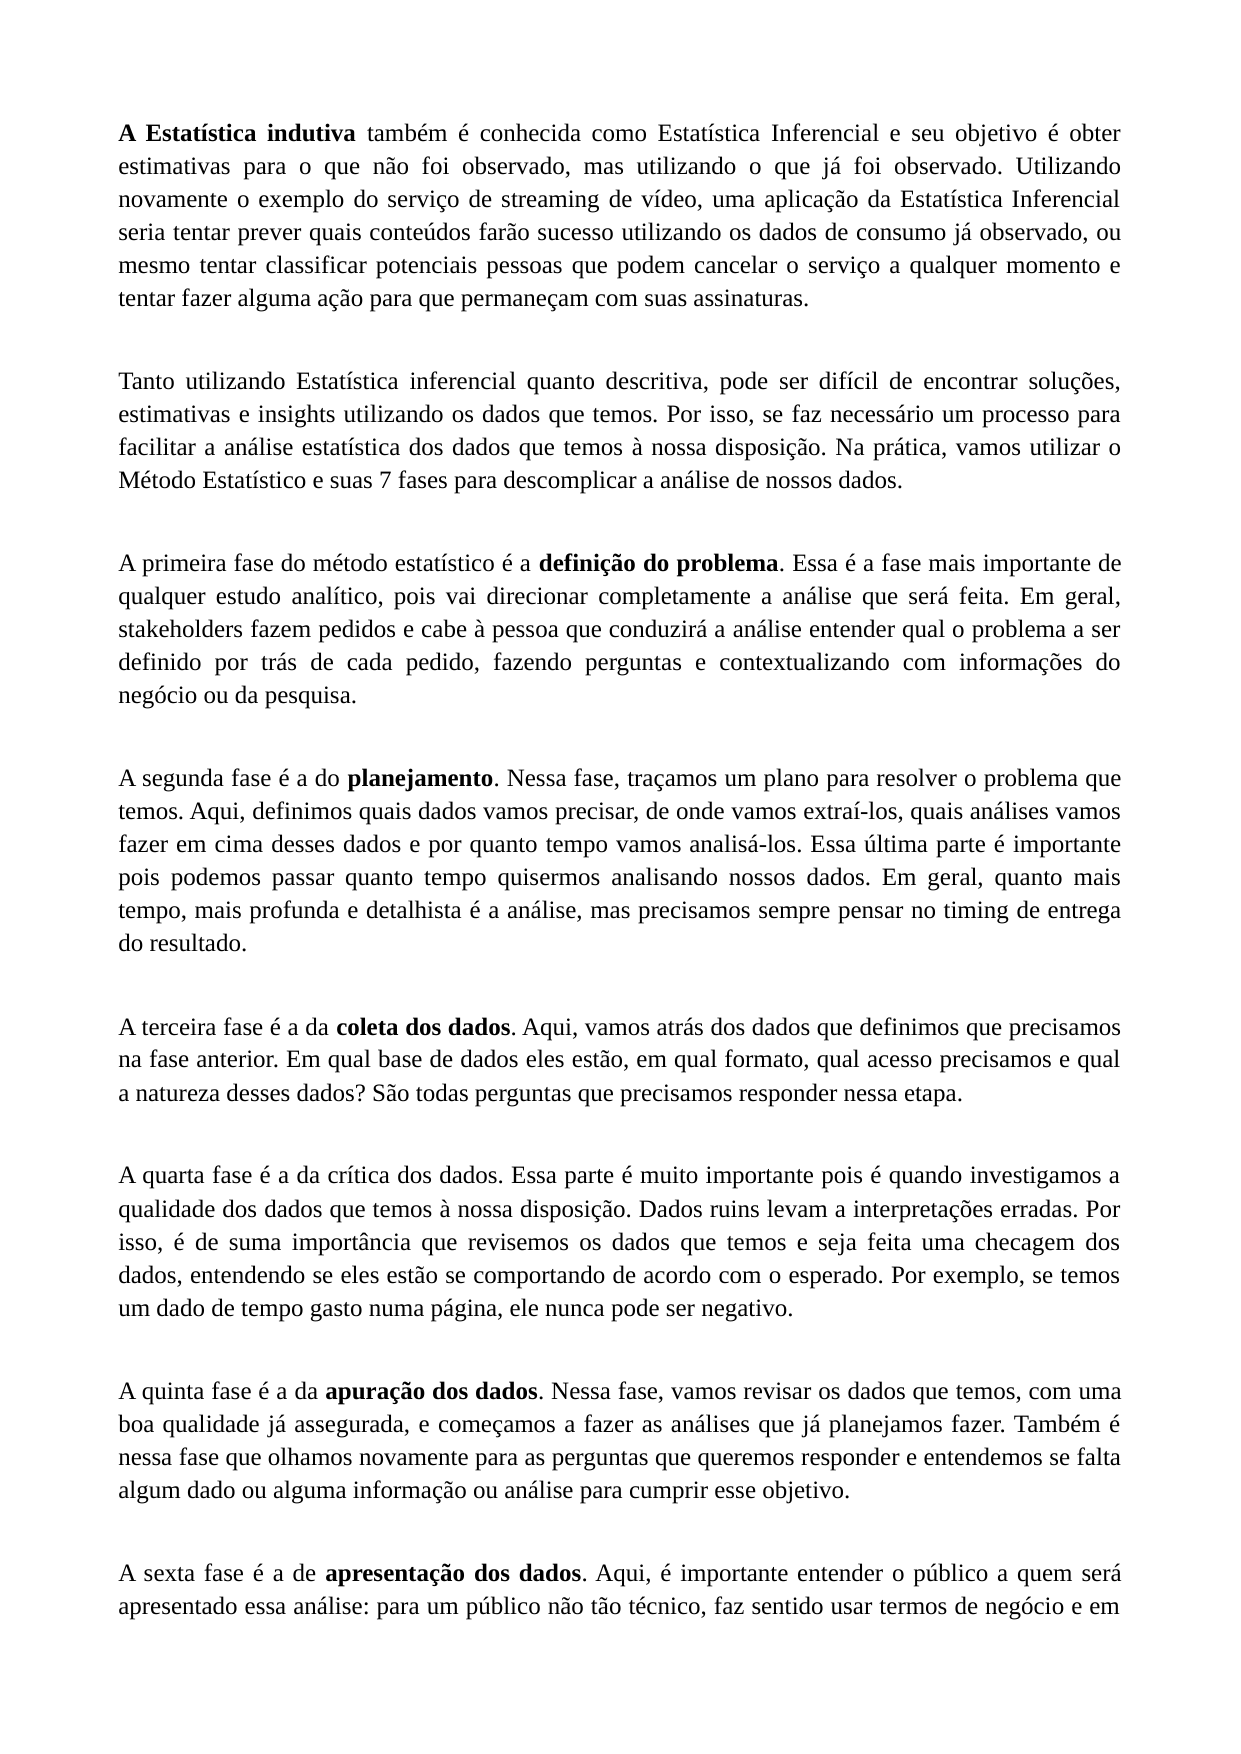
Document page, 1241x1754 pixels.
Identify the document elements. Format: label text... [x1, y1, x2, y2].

text A sexta fase é a de apresentação dos dados. Aqui, é importante entender o público a quem será apresentado essa análise: para um público não tão técnico, faz sentido usar termos de negócio e em [118, 1558, 1122, 1619]
text A terceira fase é a da coleta dos dados. Aqui, vamos atrás dos dados que definimos que precisamos na fase anterior. Em qual base de dados eles estão, em qual formato, qual acesso precisamos e qual a natureza desses dados? São todas perguntas que precisamos responder nessa etapa. [118, 1012, 1122, 1106]
text Tanto utilizando Estatística inferencial quanto descritiva, pode ser difícil de encontrar soluções, estimativas e insights utilizando os dados que temos. Por isso, se faz necessário um processo para facilitar a análise estatística dos dados que temos à nossa disposição. Na prática, vamos utilizar o Método Estatístico e suas 7 fases para descomplicar a análise de nossos dados. [118, 366, 1122, 494]
text A quarta fase é a da crítica dos dados. Essa parte é muito importante pois é quando investigamos a qualidade dos dados que temos à nossa disposição. Dados ruins levam a interpretações erradas. Por isso, é de suma importância que revisemos os dados que temos e seja feita uma checagem dos dados, entendendo se eles estão se comportando de acordo com o esperado. Por exemplo, se temos um dado de tempo gasto numa página, ele nunca pode ser negativo. [118, 1161, 1122, 1321]
text A quinta fase é a da apuração dos dados. Nessa fase, vamos revisar os dados que temos, com uma boa qualidade já assegurada, e começamos a fazer as análises que já planejamos fazer. Também é nessa fase que olhamos novamente para as perguntas que queremos responder e entendemos se falta algum dado ou alguma informação ou análise para cumprir esse objetivo. [118, 1376, 1122, 1503]
text A Estatística indutiva também é conhecida como Estatística Inferencial e seu objetivo é obter estimativas para o que não foi observado, mas utilizando o que já foi observado. Utilizando novamente o exemplo do serviço de streaming de vídeo, uma aplicação da Estatística Inferencial seria tentar prever quais conteúdos farão sucesso utilizando os dados de consumo já observado, ou mesmo tentar classificar potenciais pessoas que podem cancelar o serviço a qualquer momento e tentar fazer alguma ação para que permaneçam com suas assinaturas. [118, 118, 1122, 312]
text A primeira fase do método estatístico é a definição do problema. Essa é a fase mais importante de qualquer estudo analítico, pois vai direcionar completamente a análise que será feita. Em geral, stakeholders fazem pedidos e cabe à pessoa que conduzirá a análise entender qual o problema a ser definido por trás de cada pedido, fazendo perguntas e contextualizando com informações do negócio ou da pesquisa. [118, 548, 1122, 709]
text A segunda fase é a do planejamento. Nessa fase, traçamos um plano para resolver o problema que temos. Aqui, definimos quais dados vamos precisar, de onde vamos extraí-los, quais análises vamos fazer em cima desses dados e por quanto tempo vamos analisá-los. Essa última parte é importante pois podemos passar quanto tempo quisermos analisando nossos dados. Em geral, quanto mais tempo, mais profunda e detalhista é a análise, mas precisamos sempre pensar no timing de entrega do resultado. [118, 763, 1122, 957]
